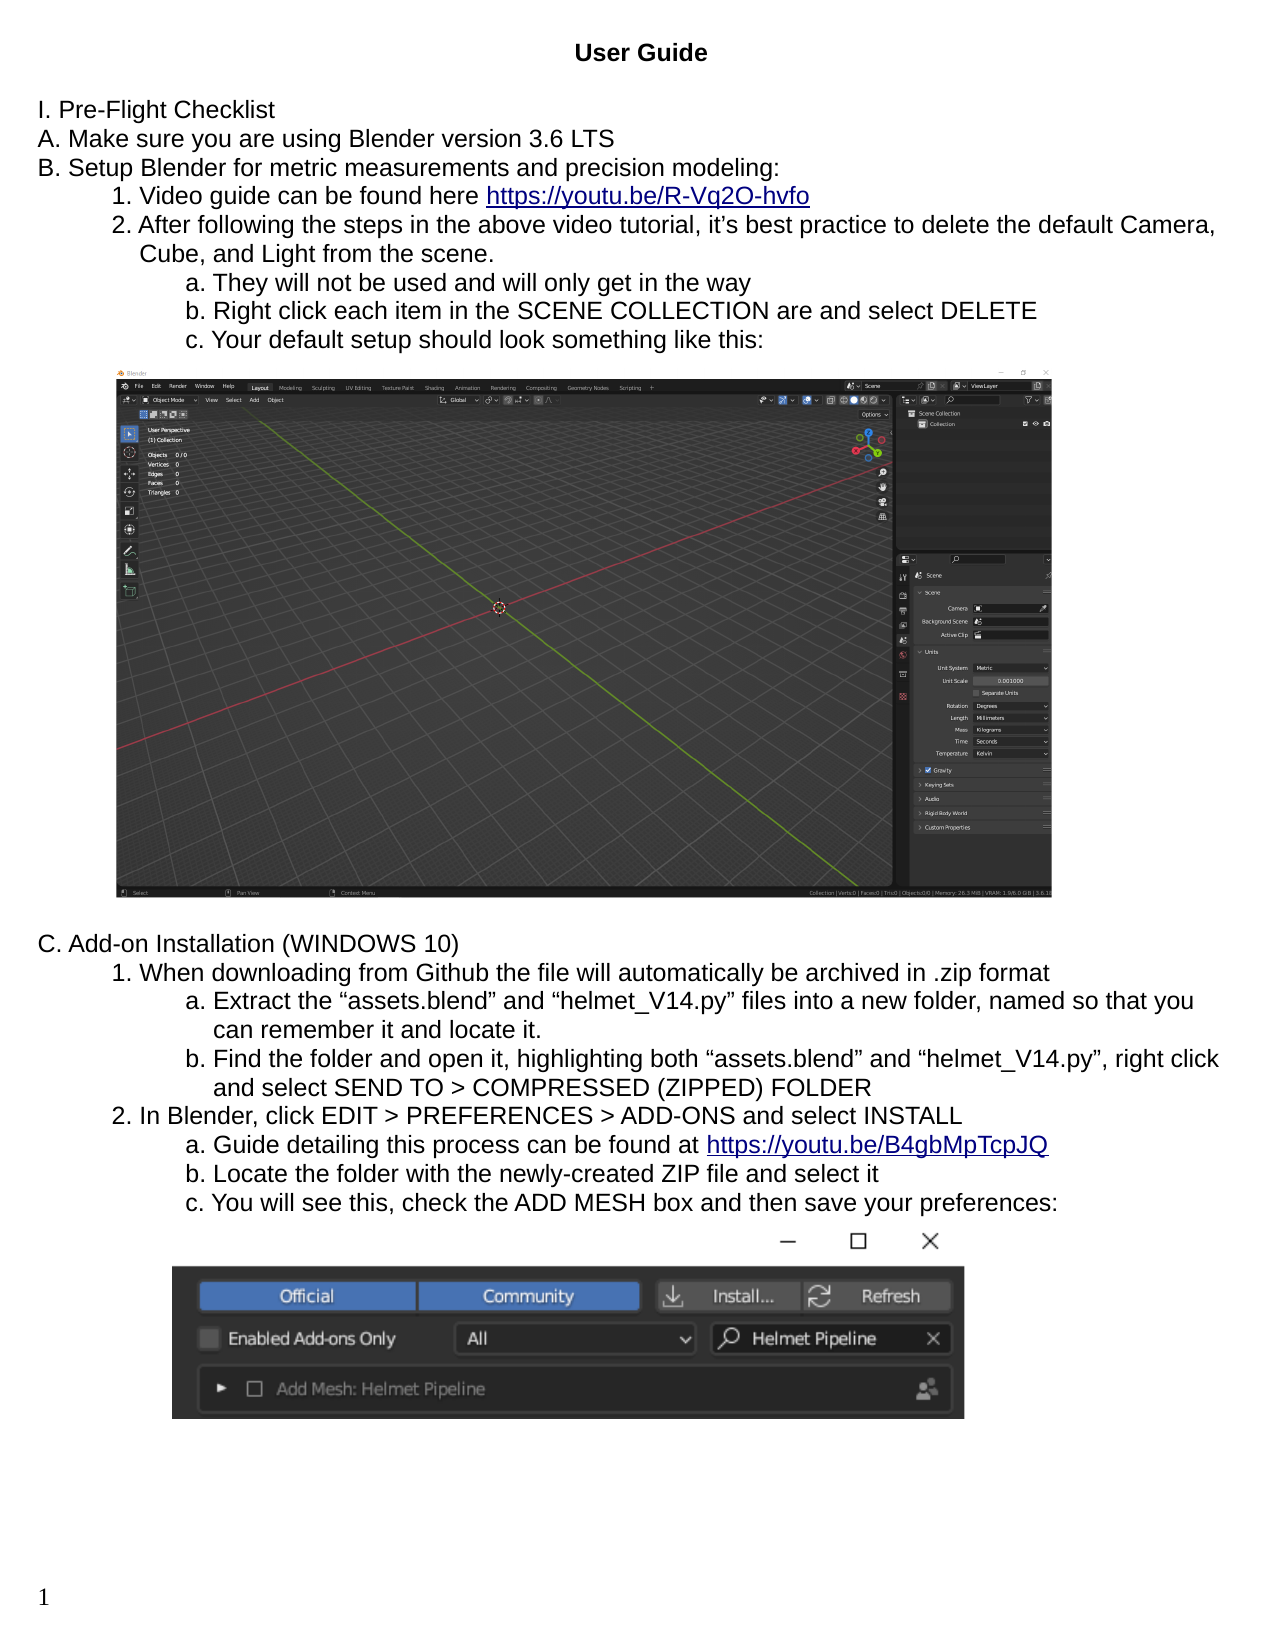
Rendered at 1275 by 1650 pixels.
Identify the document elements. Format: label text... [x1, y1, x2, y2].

text 1. Video guide can be found here https://youtu.be/R-Vq2O-hvfo [37, 181, 1237, 210]
text c. You will see this, check the ADD MESH box and then save your preferences: [37, 1187, 1237, 1360]
text C. Add-on Installation (WINDOWS 10) [37, 929, 1237, 957]
text User Guide [37, 37, 1237, 66]
text b. Locate the folder with the newly-created ZIP file and select it [37, 1159, 1237, 1187]
text c. Your default setup should look something like this: [37, 325, 1237, 354]
picture [172, 1224, 965, 1419]
text a. Guide detailing this process can be found at https://youtu.be/B4gbMpTcpJQ [37, 1130, 1237, 1159]
text a. Extract the “assets.blend” and “helmet_V14.py” files into a new folder, named so that you can remember it and locate it. [37, 986, 1237, 1044]
text b. Right click each item in the SCENE COLLECTION are and select DELETE [37, 296, 1237, 325]
picture [116, 368, 1052, 898]
text and select SEND TO > COMPRESSED (ZIPPED) FOLDER [37, 1072, 1237, 1101]
text 1. When downloading from Github the file will automatically be archived in .zip format [37, 957, 1237, 986]
text B. Setup Blender for metric measurements and precision modeling: [37, 152, 1237, 181]
text 2. In Blender, click EDIT > PREFERENCES > ADD-ONS and select INSTALL [37, 1101, 1237, 1130]
text 2. After following the steps in the above video tutorial, it’s best practice to delete the default Camera, Cube, and Light from the scene. [37, 210, 1237, 267]
text b. Find the folder and open it, highlighting both “assets.blend” and “helmet_V14.py”, right click [37, 1044, 1237, 1072]
text a. They will not be used and will only get in the way [37, 267, 1237, 296]
text I. Pre-Flight Checklist [37, 95, 1237, 124]
text A. Make sure you are using Blender version 3.6 LTS [37, 124, 1237, 152]
